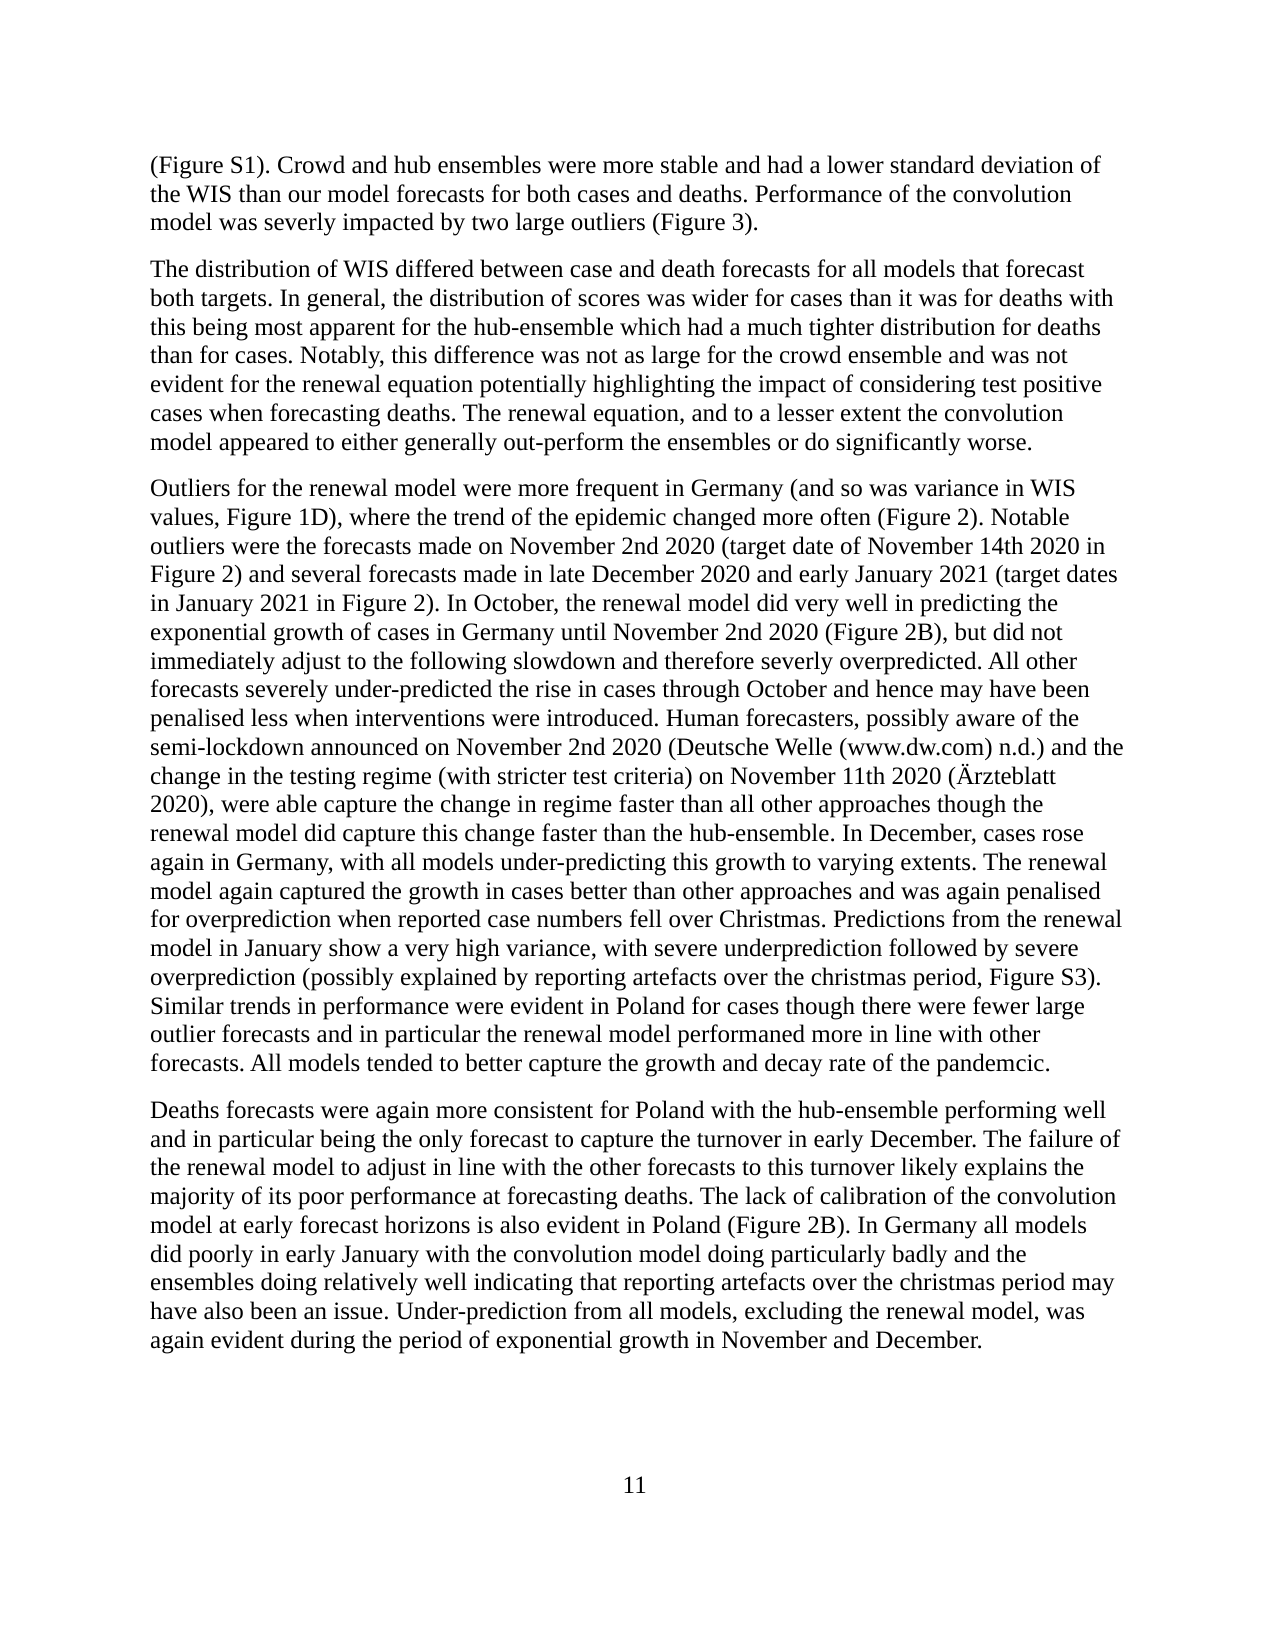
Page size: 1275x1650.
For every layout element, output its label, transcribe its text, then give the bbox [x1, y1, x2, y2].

text Deaths forecasts were again more consistent for Poland with the hub-ensemble performing well and in particular being the only forecast to capture the turnover in early December. The failure of the renewal model to adjust in line with the other forecasts to this turnover likely explains the majority of its poor performance at forecasting deaths. The lack of calibration of the convolution model at early forecast horizons is also evident in Poland (Figure 2B). In Germany all models did poorly in early January with the convolution model doing particularly badly and the ensembles doing relatively well indicating that reporting artefacts over the christmas period may have also been an issue. Under-prediction from all models, excluding the renewal model, was again evident during the period of exponential growth in November and December. [150, 1095, 1125, 1354]
text (Figure S1). Crowd and hub ensembles were more stable and had a lower standard deviation of the WIS than our model forecasts for both cases and deaths. Performance of the convolution model was severly impacted by two large outliers (Figure 3). [150, 150, 1125, 236]
text Outliers for the renewal model were more frequent in Germany (and so was variance in WIS values, Figure 1D), where the trend of the epidemic changed more often (Figure 2). Notable outliers were the forecasts made on November 2nd 2020 (target date of November 14th 2020 in Figure 2) and several forecasts made in late December 2020 and early January 2021 (target dates in January 2021 in Figure 2). In October, the renewal model did very well in predicting the exponential growth of cases in Germany until November 2nd 2020 (Figure 2B), but did not immediately adjust to the following slowdown and therefore severly overpredicted. All other forecasts severely under-predicted the rise in cases through October and hence may have been penalised less when interventions were introduced. Human forecasters, possibly aware of the semi-lockdown announced on November 2nd 2020 (Deutsche Welle (www.dw.com) n.d.) and the change in the testing regime (with stricter test criteria) on November 11th 2020 (Ärzteblatt 2020), were able capture the change in regime faster than all other approaches though the renewal model did capture this change faster than the hub-ensemble. In December, cases rose again in Germany, with all models under-predicting this growth to varying extents. The renewal model again captured the growth in cases better than other approaches and was again penalised for overprediction when reported case numbers fell over Christmas. Predictions from the renewal model in January show a very high variance, with severe underprediction followed by severe overprediction (possibly explained by reporting artefacts over the christmas period, Figure S3). Similar trends in performance were evident in Poland for cases though there were fewer large outlier forecasts and in particular the renewal model performaned more in line with other forecasts. All models tended to better capture the growth and decay rate of the pandemcic. [150, 473, 1125, 1077]
text The distribution of WIS differed between case and death forecasts for all models that forecast both targets. In general, the distribution of scores was wider for cases than it was for deaths with this being most apparent for the hub-ensemble which had a much tighter distribution for deaths than for cases. Notably, this difference was not as large for the crowd ensemble and was not evident for the renewal equation potentially highlighting the impact of considering test positive cases when forecasting deaths. The renewal equation, and to a lesser extent the convolution model appeared to either generally out-perform the ensembles or do significantly worse. [150, 254, 1125, 455]
